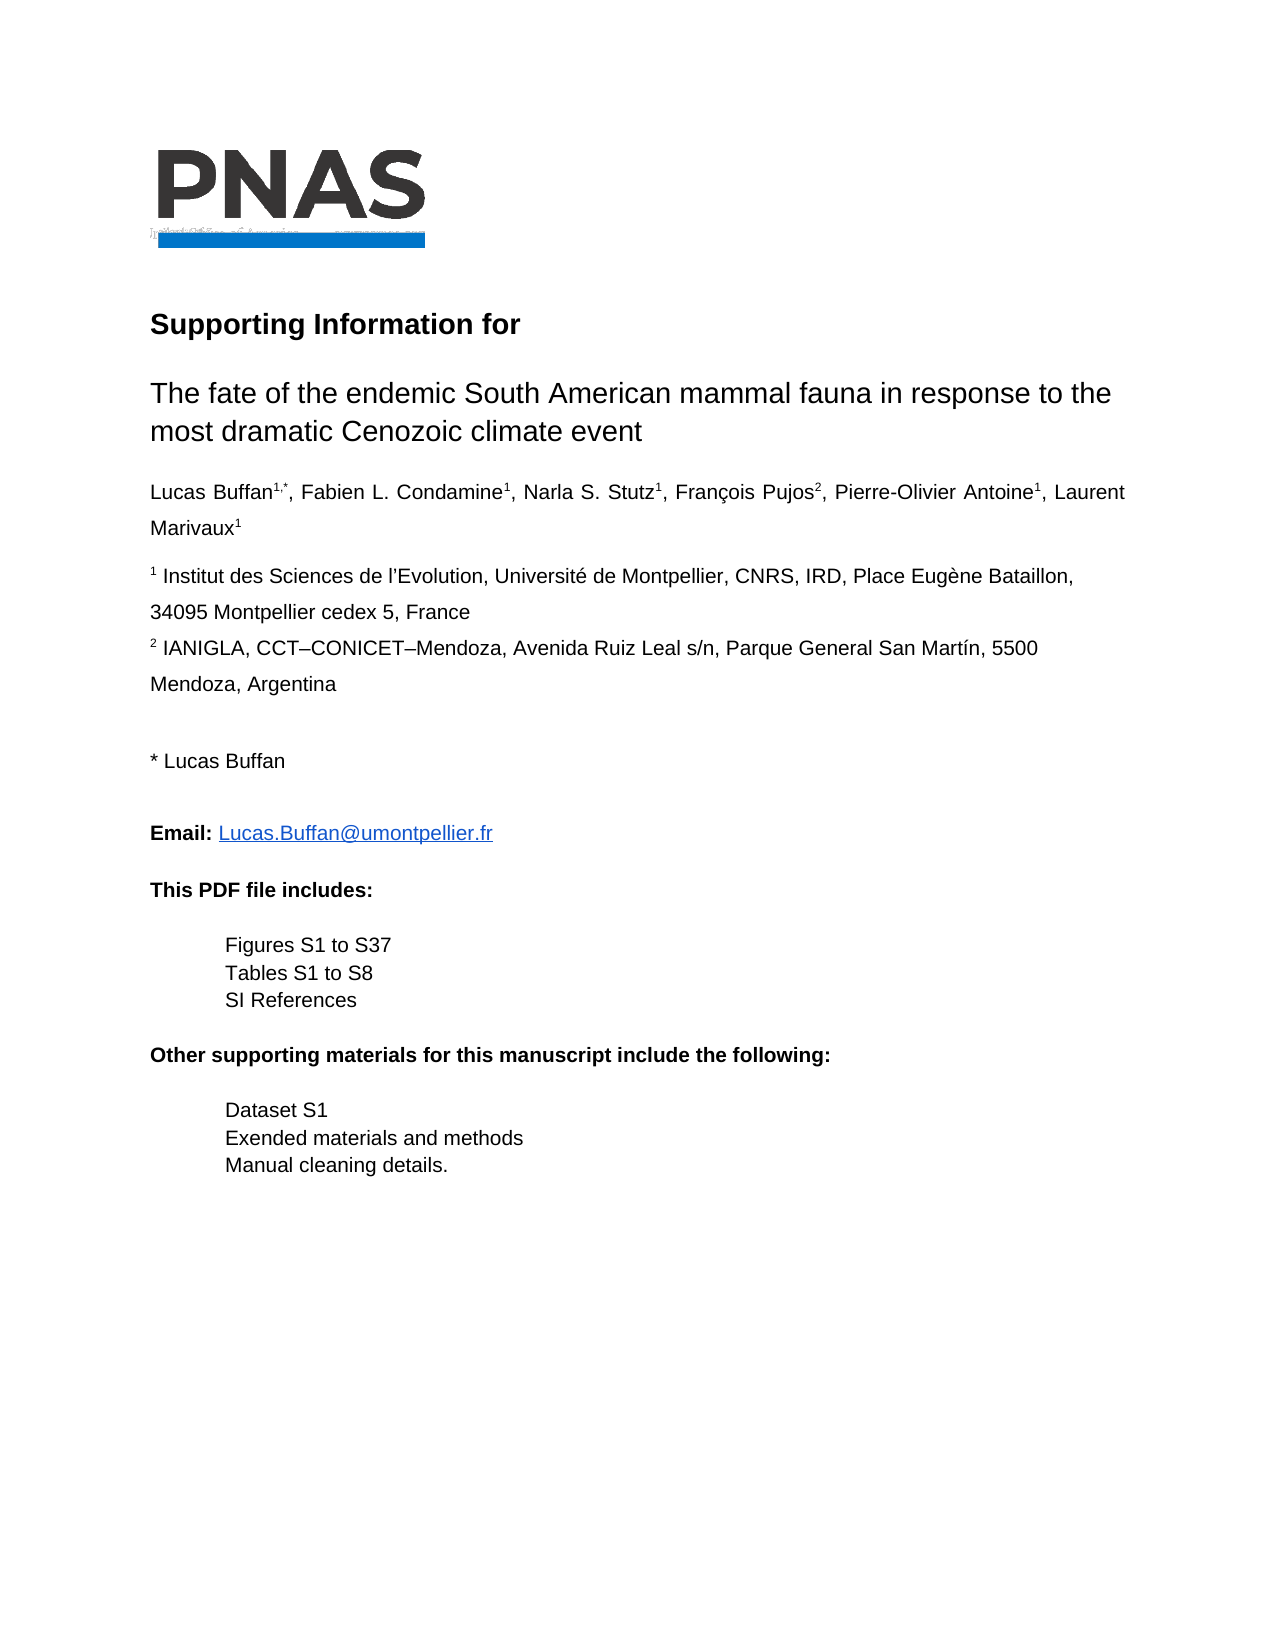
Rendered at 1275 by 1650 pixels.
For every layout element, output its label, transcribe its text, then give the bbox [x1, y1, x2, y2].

text This PDF file includes: [150, 878, 1125, 902]
text The fate of the endemic South American mammal fauna in response to the most dramatic Cenozoic climate event [150, 376, 1125, 448]
picture [150, 150, 429, 248]
text Figures S1 to S37 [225, 933, 1125, 957]
text Other supporting materials for this manuscript include the following: [150, 1043, 1125, 1067]
text Supporting Information for [150, 307, 1125, 340]
text Tables S1 to S8 [225, 961, 1125, 984]
text Email: Lucas.Buffan@umontpellier.fr [150, 820, 1125, 844]
text Dataset S1 [225, 1098, 1125, 1122]
text Lucas Buffan1,*, Fabien L. Condamine1, Narla S. Stutz1, François Pujos2, Pierre-Olivier Antoine1, Laurent Marivaux1 [150, 480, 1125, 540]
text SI References [225, 988, 1125, 1012]
text 1 Institut des Sciences de l’Evolution, Université de Montpellier, CNRS, IRD, Place Eugène Bataillon, 34095 Montpellier cedex 5, France 2 IANIGLA, CCT–CONICET–Mendoza, Avenida Ruiz Leal s/n, Parque General San Martín, 5500 Mendoza, Argentina [150, 564, 1125, 735]
text Manual cleaning details. [225, 1153, 1125, 1177]
text Exended materials and methods [225, 1126, 1125, 1149]
text * Lucas Buffan [150, 748, 1125, 772]
